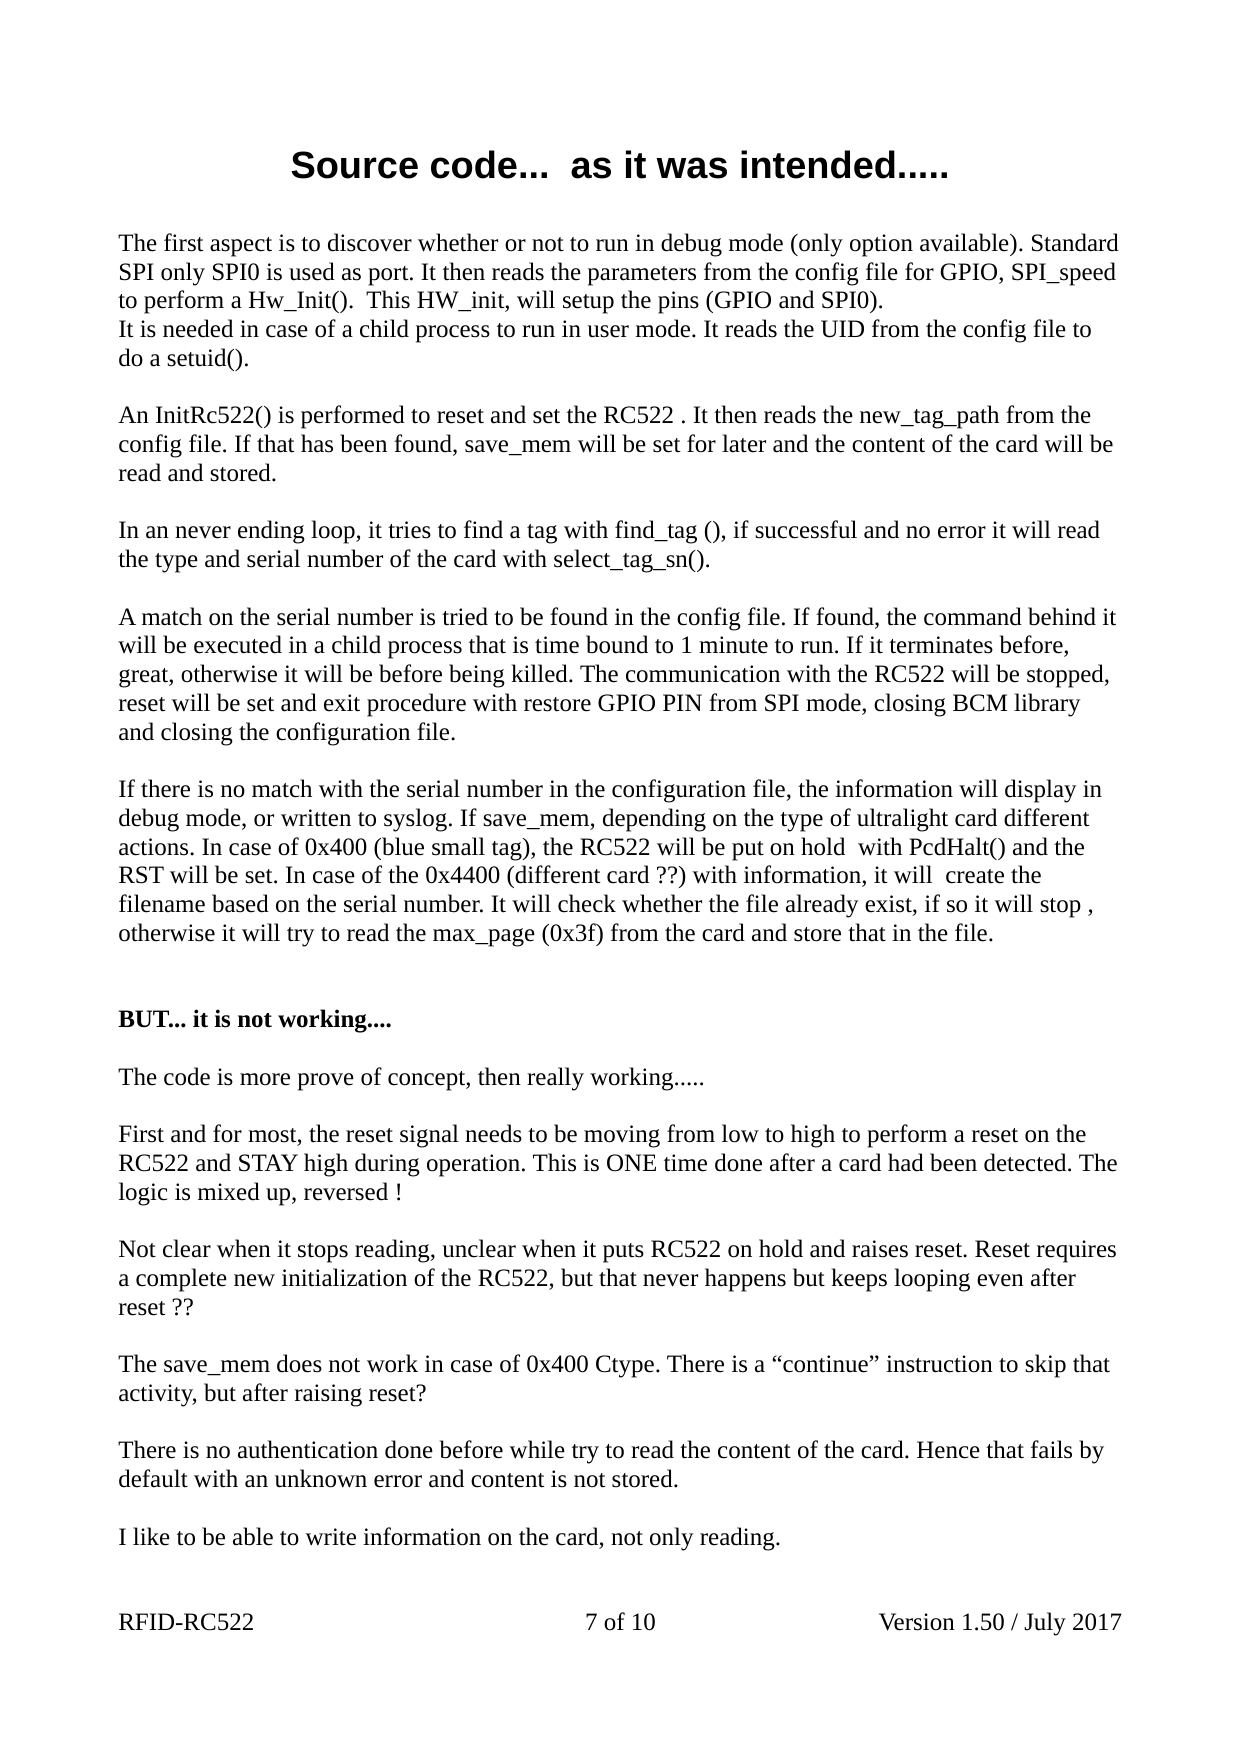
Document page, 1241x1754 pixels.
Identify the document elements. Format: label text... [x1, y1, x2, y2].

subtitle Source code... as it was intended..... [118, 143, 1122, 187]
text I like to be able to write information on the card, not only reading. [118, 1522, 1122, 1551]
text There is no authentication done before while try to read the content of the card. Hence that fails by default with an unknown error and content is not stored. [118, 1436, 1122, 1493]
text In an never ending loop, it tries to find a tag with find_tag (), if successful and no error it will read the type and serial number of the card with select_tag_sn(). [118, 516, 1122, 573]
text An InitRc522() is performed to reset and set the RC522 . It then reads the new_tag_path from the config file. If that has been found, save_mem will be set for later and the content of the card will be read and stored. [118, 401, 1122, 487]
text First and for most, the reset signal needs to be moving from low to high to perform a reset on the RC522 and STAY high during operation. This is ONE time done after a card had been detected. The logic is mixed up, reversed ! [118, 1119, 1122, 1206]
text Not clear when it stops reading, unclear when it puts RC522 on hold and raises reset. Reset requires a complete new initialization of the RC522, but that never happens but keeps looping even after reset ?? [118, 1234, 1122, 1321]
text The save_mem does not work in case of 0x400 Ctype. There is a “continue” instruction to skip that activity, but after raising reset? [118, 1349, 1122, 1407]
text It is needed in case of a child process to run in user mode. It reads the UID from the config file to do a setuid(). [118, 314, 1122, 372]
text If there is no match with the serial number in the configuration file, the information will display in debug mode, or written to syslog. If save_mem, depending on the type of ultralight card different actions. In case of 0x400 (blue small tag), the RC522 will be put on hold with PcdHalt() and the RST will be set. In case of the 0x4400 (different card ??) with information, it will create the filename based on the serial number. It will check whether the file already exist, if so it will stop , otherwise it will try to read the max_page (0x3f) from the card and store that in the file. [118, 774, 1122, 947]
text The first aspect is to discover whether or not to run in debug mode (only option available). Standard SPI only SPI0 is used as port. It then reads the parameters from the config file for GPIO, SPI_speed to perform a Hw_Init(). This HW_init, will setup the pins (GPIO and SPI0). [118, 228, 1122, 314]
text The code is more prove of concept, then really working..... [118, 1062, 1122, 1091]
text A match on the serial number is tried to be found in the config file. If found, the command behind it will be executed in a child process that is time bound to 1 minute to run. If it terminates before, great, otherwise it will be before being killed. The communication with the RC522 will be stopped, reset will be set and exit procedure with restore GPIO PIN from SPI mode, closing BCM library and closing the configuration file. [118, 602, 1122, 746]
text BUT... it is not working.... [118, 1004, 1122, 1033]
